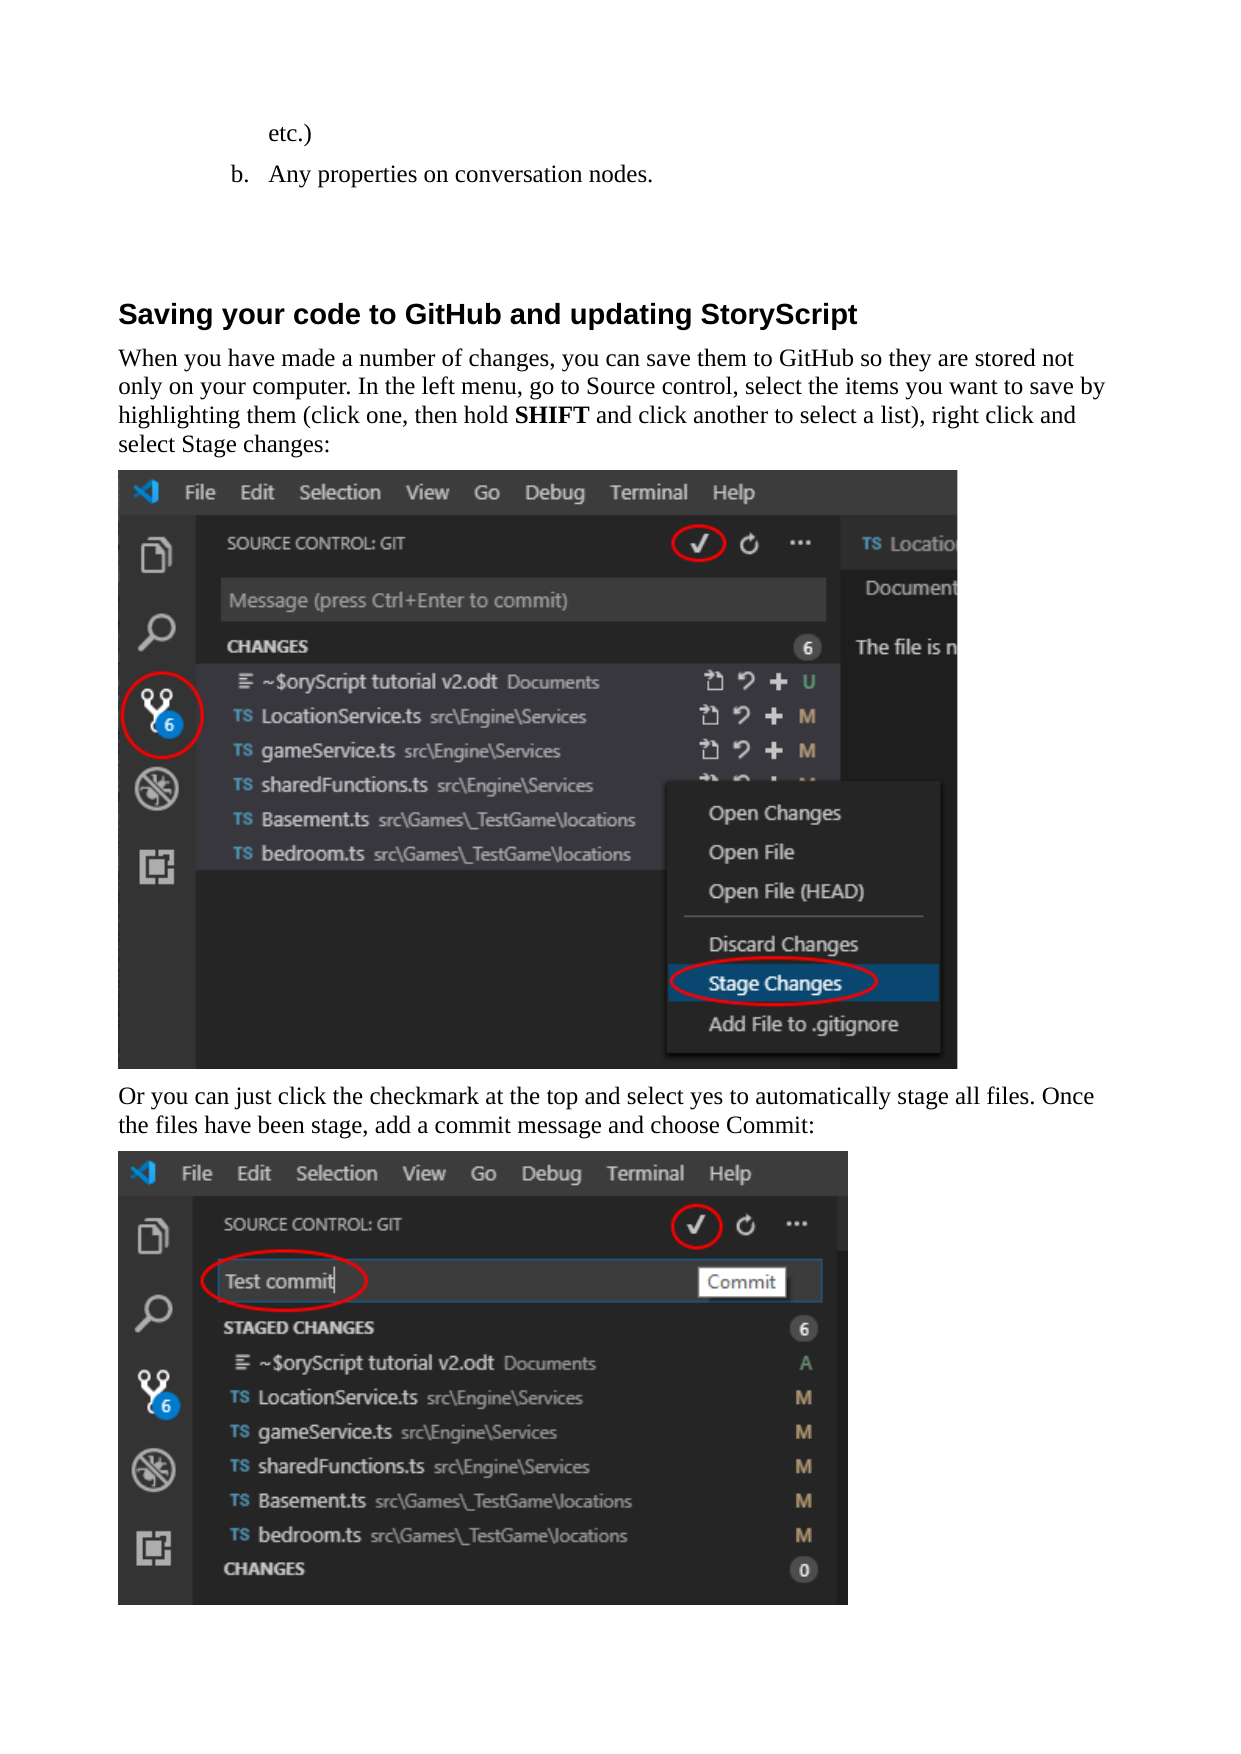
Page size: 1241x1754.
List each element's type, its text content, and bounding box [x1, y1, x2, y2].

list Any properties on conversation nodes. [231, 159, 1122, 188]
list etc.) [231, 118, 1122, 147]
text Or you can just click the checkmark at the top and select yes to automatically stage all files. Once the files have been stage, add a commit message and choose Commit: [118, 1081, 1122, 1139]
text When you have made a number of changes, you can save them to GitHub so they are stored not only on your computer. In the left menu, go to Source control, select the items you want to save by highlighting them (click one, then hold SHIFT and click another to select a list), right click and select Stage changes: [118, 343, 1122, 458]
subtitle Saving your code to GitHub and updating StoryScript [118, 297, 1122, 330]
